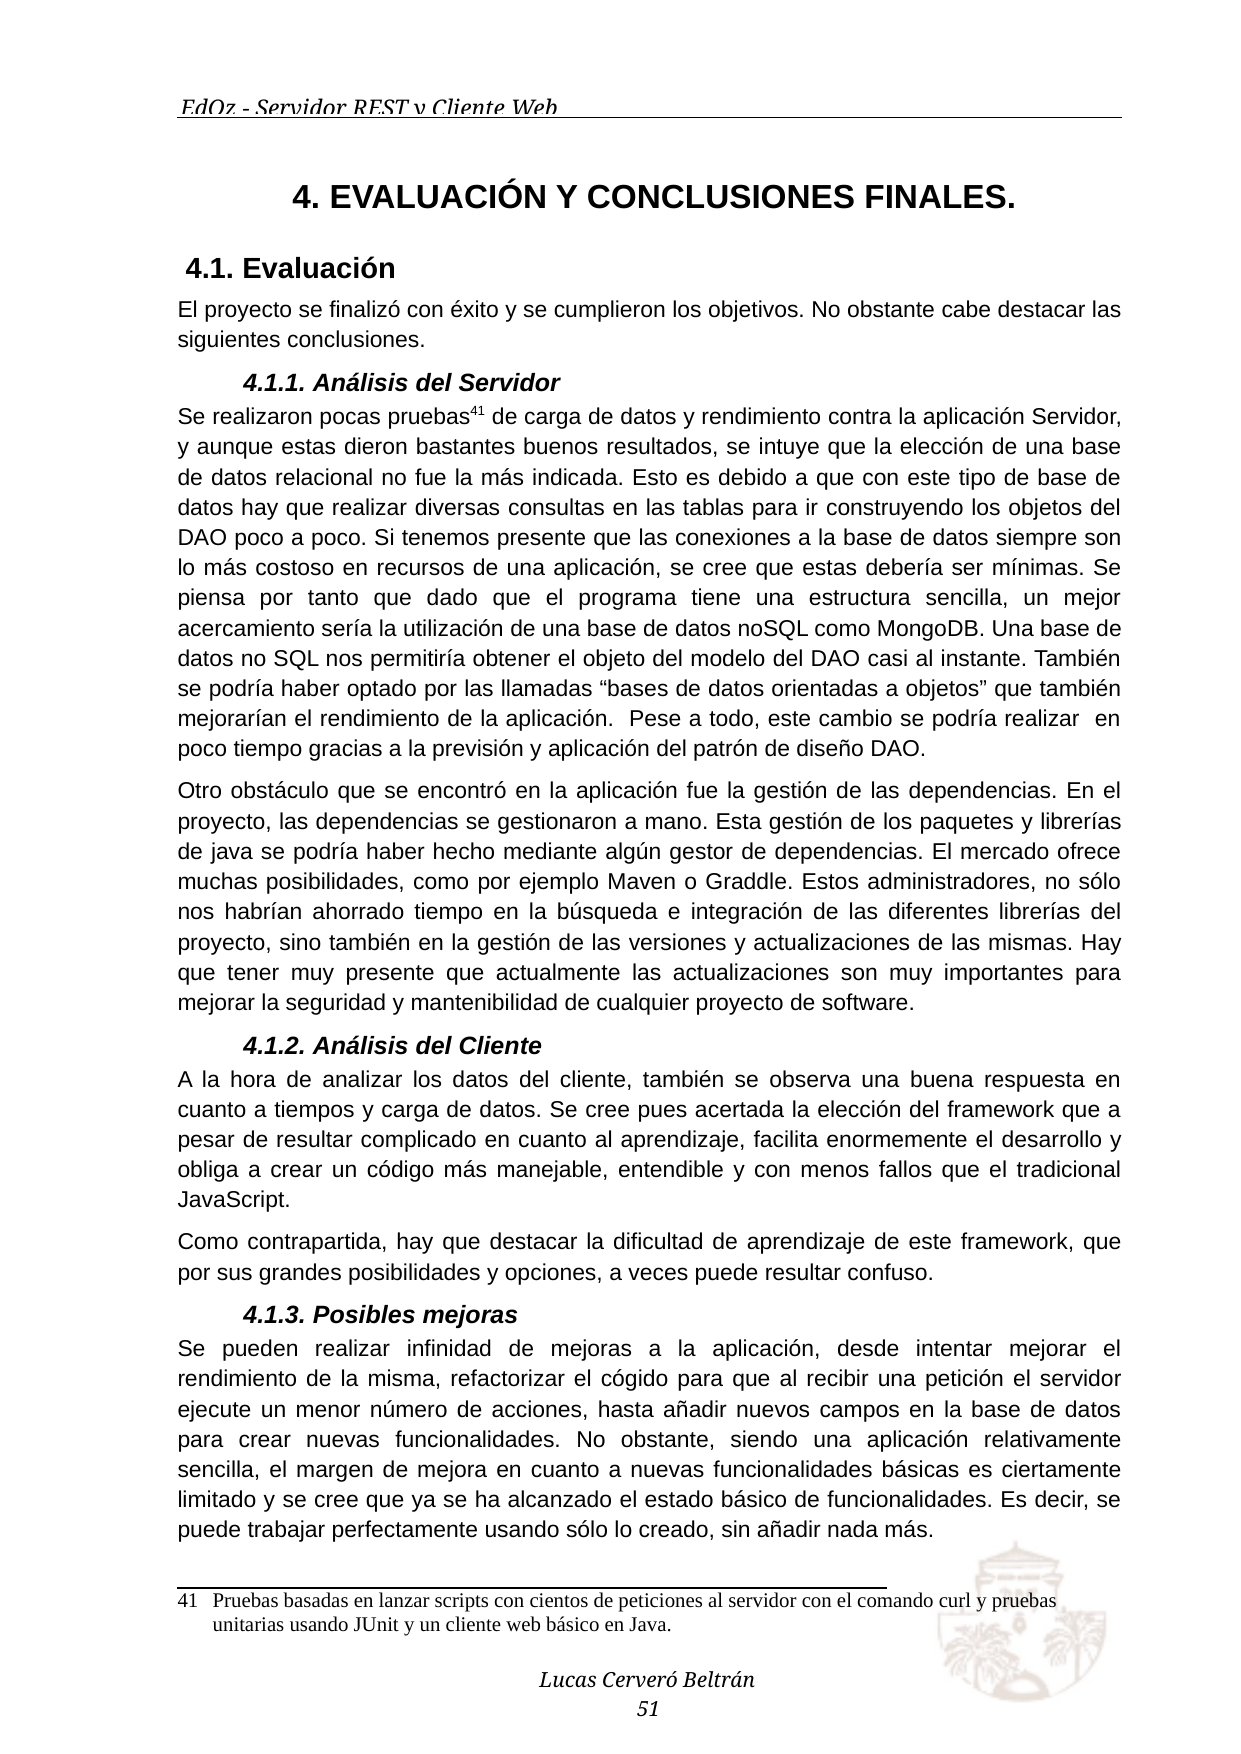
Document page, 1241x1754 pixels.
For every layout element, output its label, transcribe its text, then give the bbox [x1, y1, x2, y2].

text Se pueden realizar infinidad de mejoras a la aplicación, desde intentar mejorar el rendimiento de la misma, refactorizar el cógido para que al recibir una petición el servidor ejecute un menor número de acciones, hasta añadir nuevos campos en la base de datos para crear nuevas funcionalidades. No obstante, siendo una aplicación relativamente sencilla, el margen de mejora en cuanto a nuevas funcionalidades básicas es ciertamente limitado y se cree que ya se ha alcanzado el estado básico de funcionalidades. Es decir, se puede trabajar perfectamente usando sólo lo creado, sin añadir nada más. [177, 1335, 1122, 1543]
text Pruebas basadas en lanzar scripts con cientos de peticiones al servidor con el comando curl y pruebas unitarias usando JUnit y un cliente web básico en Java. [177, 1588, 1122, 1636]
list Evaluación y conclusiones finales. [177, 177, 1122, 216]
list Evaluación [177, 251, 1122, 284]
list Análisis del Cliente [177, 1031, 1122, 1059]
list Posibles mejoras [177, 1301, 1122, 1329]
list Análisis del Servidor [177, 368, 1122, 397]
text Otro obstáculo que se encontró en la aplicación fue la gestión de las dependencias. En el proyecto, las dependencias se gestionaron a mano. Esta gestión de los paquetes y librerías de java se podría haber hecho mediante algún gestor de dependencias. El mercado ofrece muchas posibilidades, como por ejemplo Maven o Graddle. Estos administradores, no sólo nos habrían ahorrado tiempo en la búsqueda e integración de las diferentes librerías del proyecto, sino también en la gestión de las versiones y actualizaciones de las mismas. Hay que tener muy presente que actualmente las actualizaciones son muy importantes para mejorar la seguridad y mantenibilidad de cualquier proyecto de software. [177, 777, 1122, 1015]
text Se realizaron pocas pruebas de carga de datos y rendimiento contra la aplicación Servidor, y aunque estas dieron bastantes buenos resultados, se intuye que la elección de una base de datos relacional no fue la más indicada. Esto es debido a que con este tipo de base de datos hay que realizar diversas consultas en las tablas para ir construyendo los objetos del DAO poco a poco. Si tenemos presente que las conexiones a la base de datos siempre son lo más costoso en recursos de una aplicación, se cree que estas debería ser mínimas. Se piensa por tanto que dado que el programa tiene una estructura sencilla, un mejor acercamiento sería la utilización de una base de datos noSQL como MongoDB. Una base de datos no SQL nos permitiría obtener el objeto del modelo del DAO casi al instante. También se podría haber optado por las llamadas “bases de datos orientadas a objetos” que también mejorarían el rendimiento de la aplicación. Pese a todo, este cambio se podría realizar en poco tiempo gracias a la previsión y aplicación del patrón de diseño DAO. [177, 403, 1122, 762]
text A la hora de analizar los datos del cliente, también se observa una buena respuesta en cuanto a tiempos y carga de datos. Se cree pues acertada la elección del framework que a pesar de resultar complicado en cuanto al aprendizaje, facilita enormemente el desarrollo y obliga a crear un código más manejable, entendible y con menos fallos que el tradicional JavaScript. [177, 1066, 1122, 1213]
text El proyecto se finalizó con éxito y se cumplieron los objetivos. No obstante cabe destacar las siguientes conclusiones. [177, 296, 1122, 353]
text Como contrapartida, hay que destacar la dificultad de aprendizaje de este framework, que por sus grandes posibilidades y opciones, a veces puede resultar confuso. [177, 1228, 1122, 1285]
